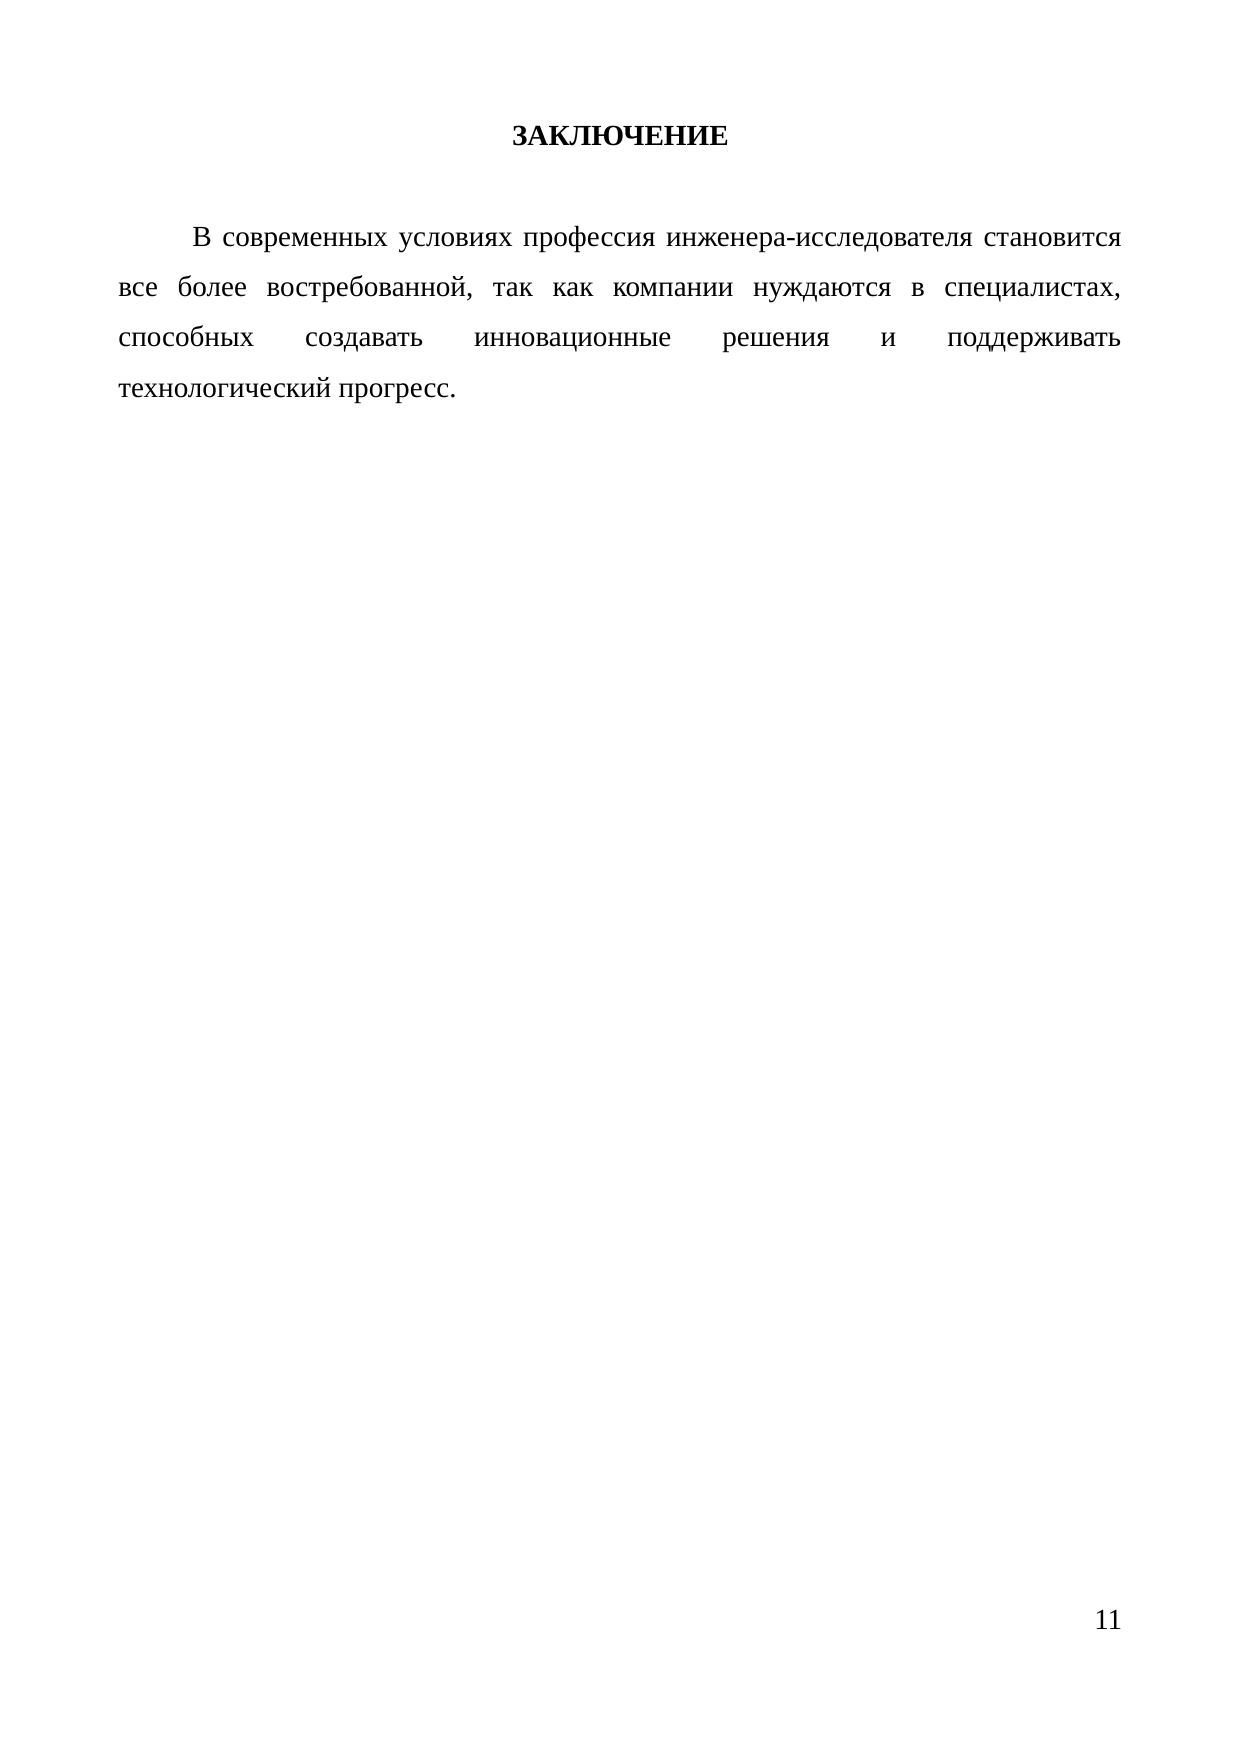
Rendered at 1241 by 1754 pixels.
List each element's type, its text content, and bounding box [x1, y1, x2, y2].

text В современных условиях профессия инженера-исследователя становится все более востребованной, так как компании нуждаются в специалистах, способных создавать инновационные решения и поддерживать технологический прогресс. [118, 219, 1122, 403]
subtitle ЗАКЛЮЧЕНИЕ [118, 118, 1122, 202]
